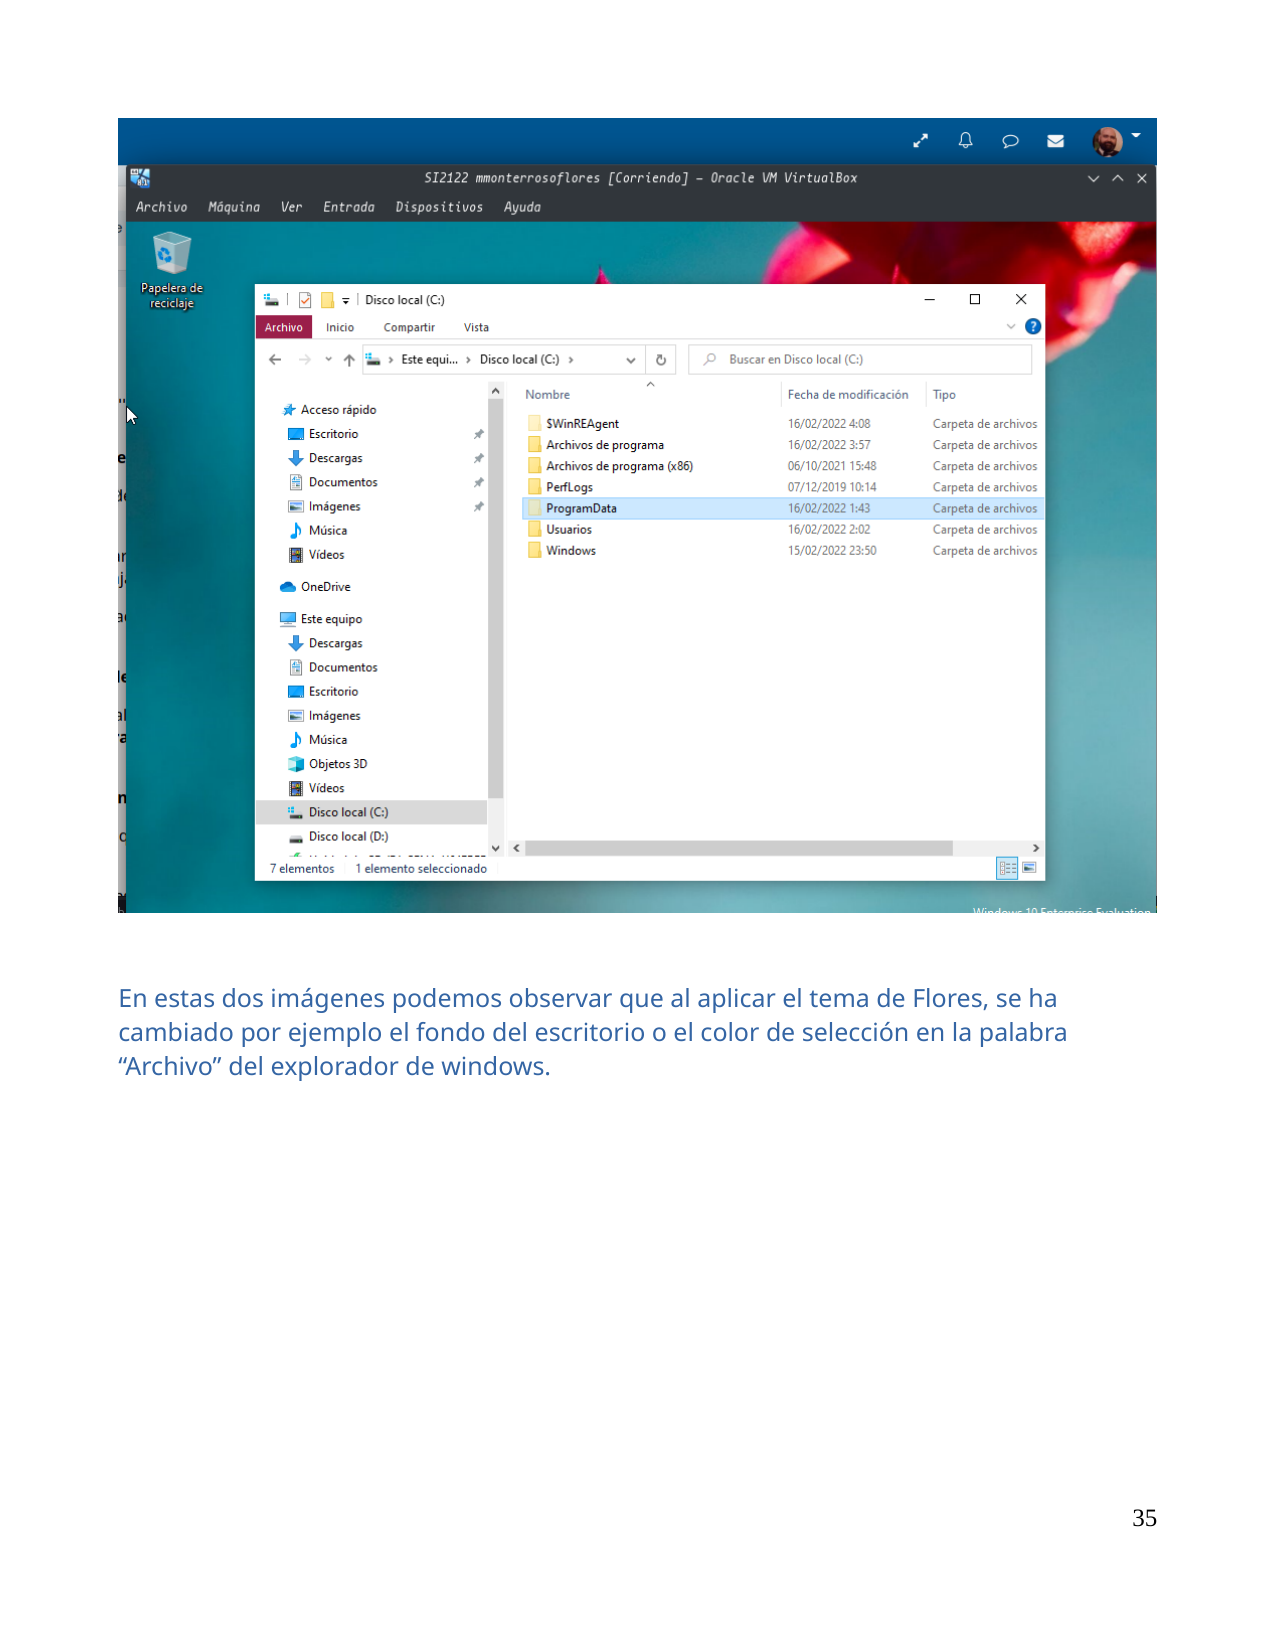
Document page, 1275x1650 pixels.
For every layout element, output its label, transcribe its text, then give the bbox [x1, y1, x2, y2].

picture [118, 118, 1157, 913]
text En estas dos imágenes podemos observar que al aplicar el tema de Flores, se ha cambiado por ejemplo el fondo del escritorio o el color de selección en la palabra “Archivo” del explorador de windows. [118, 981, 1157, 1083]
table_header [118, 913, 1157, 946]
